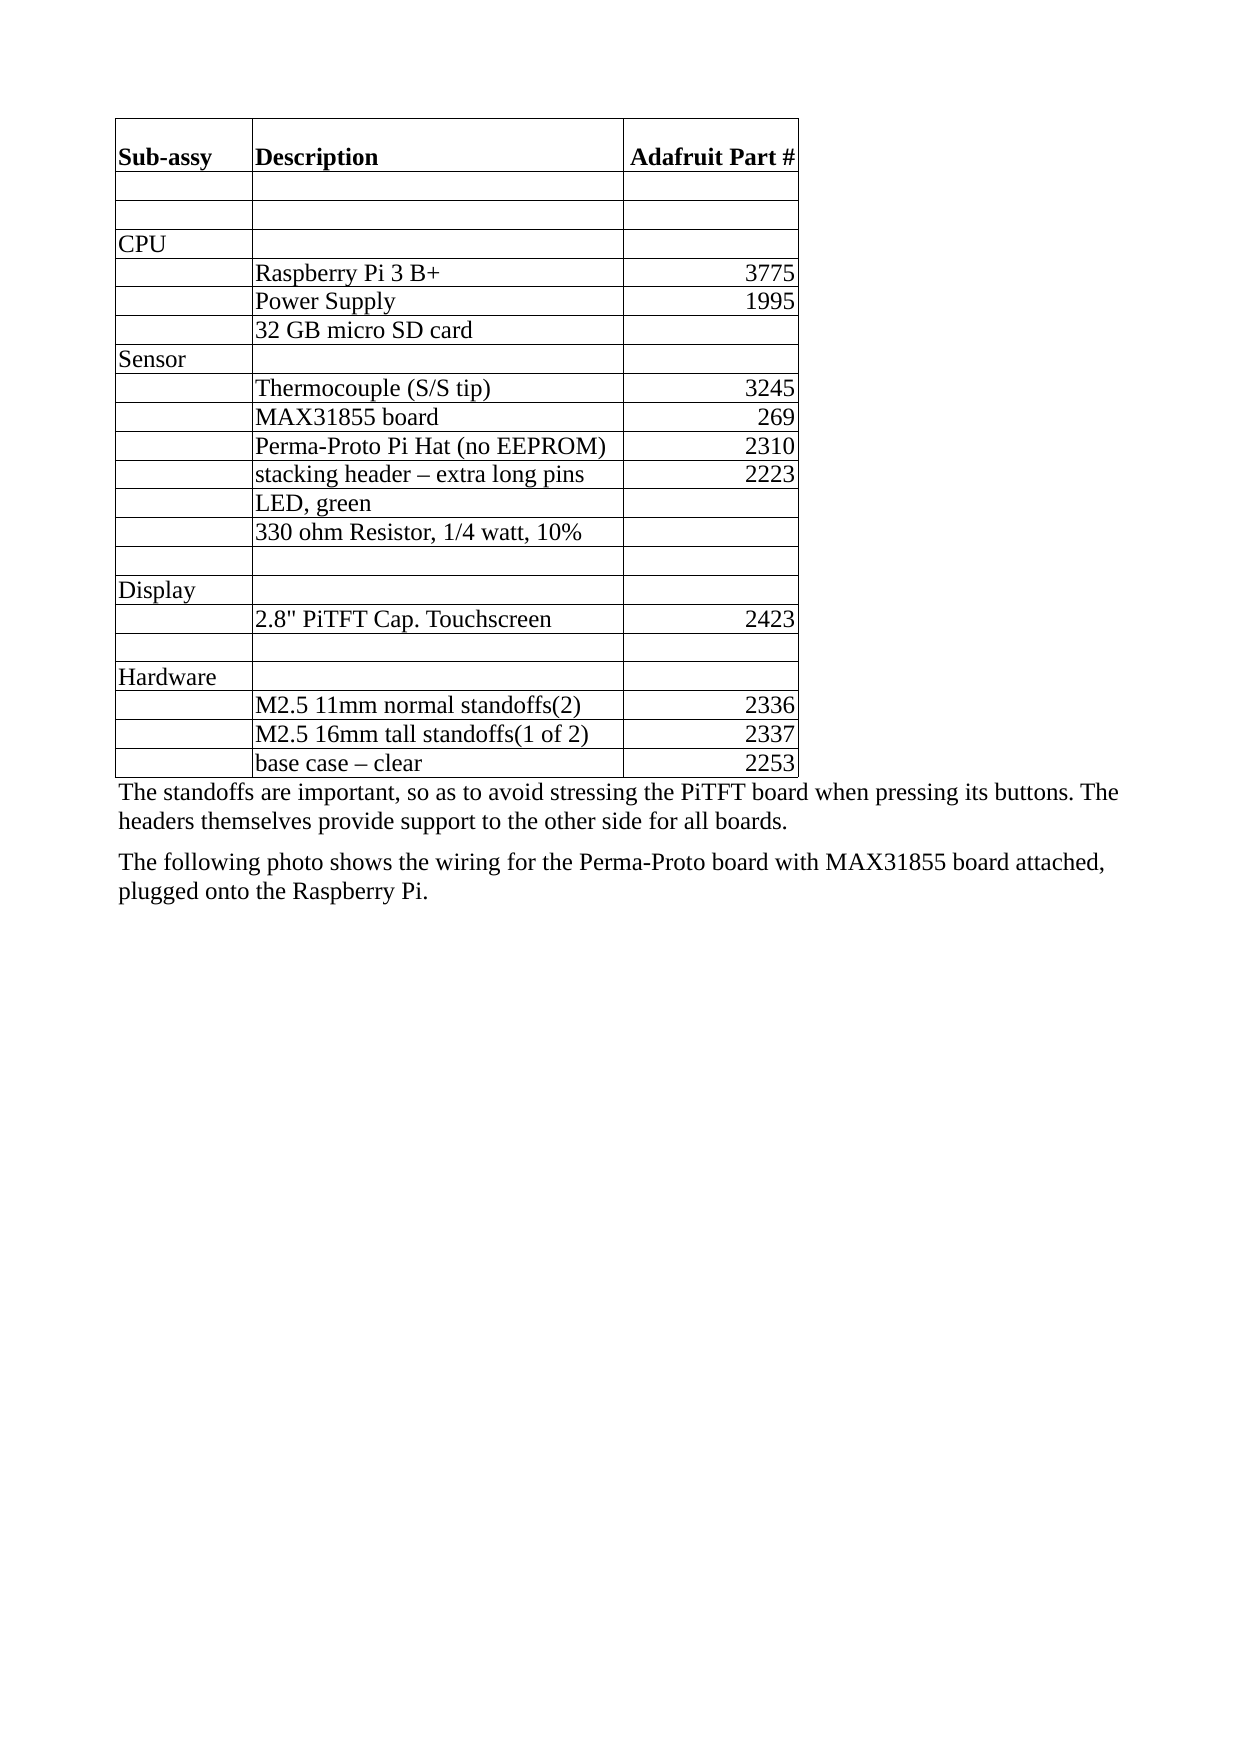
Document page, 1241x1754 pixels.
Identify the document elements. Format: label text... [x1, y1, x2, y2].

table_cell stacking header – extra long pins [253, 461, 623, 488]
table_cell [624, 489, 798, 517]
table_cell Raspberry Pi 3 B+ [253, 259, 623, 286]
table_header Description [253, 119, 623, 171]
table_cell [116, 316, 252, 344]
table_cell [116, 720, 252, 748]
table_cell 2223 [624, 461, 798, 488]
table_cell [253, 172, 623, 200]
table_cell [253, 345, 623, 373]
table_cell [116, 749, 252, 777]
table_cell 2337 [624, 720, 798, 748]
table_cell [116, 432, 252, 459]
table_cell [253, 576, 623, 604]
table_cell Sensor [116, 345, 252, 373]
table_header Sub-assy [116, 119, 252, 171]
table_cell 1995 [624, 287, 798, 315]
table_cell [624, 576, 798, 604]
table_cell 2423 [624, 605, 798, 633]
table_cell MAX31855 board [253, 403, 623, 431]
table_cell [624, 634, 798, 661]
table_cell [624, 662, 798, 690]
table_cell [116, 403, 252, 431]
table_cell [253, 230, 623, 257]
table_cell [624, 518, 798, 546]
table_cell 3775 [624, 259, 798, 286]
table_cell 269 [624, 403, 798, 431]
table_cell [116, 201, 252, 229]
table_cell [116, 547, 252, 575]
table_cell [624, 172, 798, 200]
table_cell Display [116, 576, 252, 604]
text The standoffs are important, so as to avoid stressing the PiTFT board when pressing its buttons. The headers themselves provide support to the other side for all boards. [118, 777, 1122, 834]
table_cell 2336 [624, 691, 798, 719]
text The following photo shows the wiring for the Perma-Proto board with MAX31855 board attached, plugged onto the Raspberry Pi. [118, 847, 1122, 904]
table_header Adafruit Part # [624, 119, 798, 171]
table_cell [624, 547, 798, 575]
table_cell 2.8" PiTFT Cap. Touchscreen [253, 605, 623, 633]
table_cell 2310 [624, 432, 798, 459]
table_cell [116, 259, 252, 286]
table_cell [116, 634, 252, 661]
table_cell M2.5 11mm normal standoffs(2) [253, 691, 623, 719]
table_cell LED, green [253, 489, 623, 517]
table_cell [624, 230, 798, 257]
table_cell [116, 691, 252, 719]
table_cell base case – clear [253, 749, 623, 777]
table_cell 32 GB micro SD card [253, 316, 623, 344]
table_cell [116, 489, 252, 517]
table_cell [624, 201, 798, 229]
table_cell [624, 345, 798, 373]
table_cell [116, 374, 252, 402]
table_cell [116, 287, 252, 315]
table_cell Hardware [116, 662, 252, 690]
table_cell [253, 662, 623, 690]
table_cell CPU [116, 230, 252, 257]
table_cell 330 ohm Resistor, 1/4 watt, 10% [253, 518, 623, 546]
table_cell [116, 172, 252, 200]
table_cell Thermocouple (S/S tip) [253, 374, 623, 402]
table_cell [253, 201, 623, 229]
table_cell [116, 461, 252, 488]
table_cell Perma-Proto Pi Hat (no EEPROM) [253, 432, 623, 459]
table_cell [253, 634, 623, 661]
table_cell [624, 316, 798, 344]
table_cell M2.5 16mm tall standoffs(1 of 2) [253, 720, 623, 748]
table_cell 2253 [624, 749, 798, 777]
table_cell Power Supply [253, 287, 623, 315]
table_cell [116, 518, 252, 546]
table_cell [253, 547, 623, 575]
table_cell [116, 605, 252, 633]
table_cell 3245 [624, 374, 798, 402]
